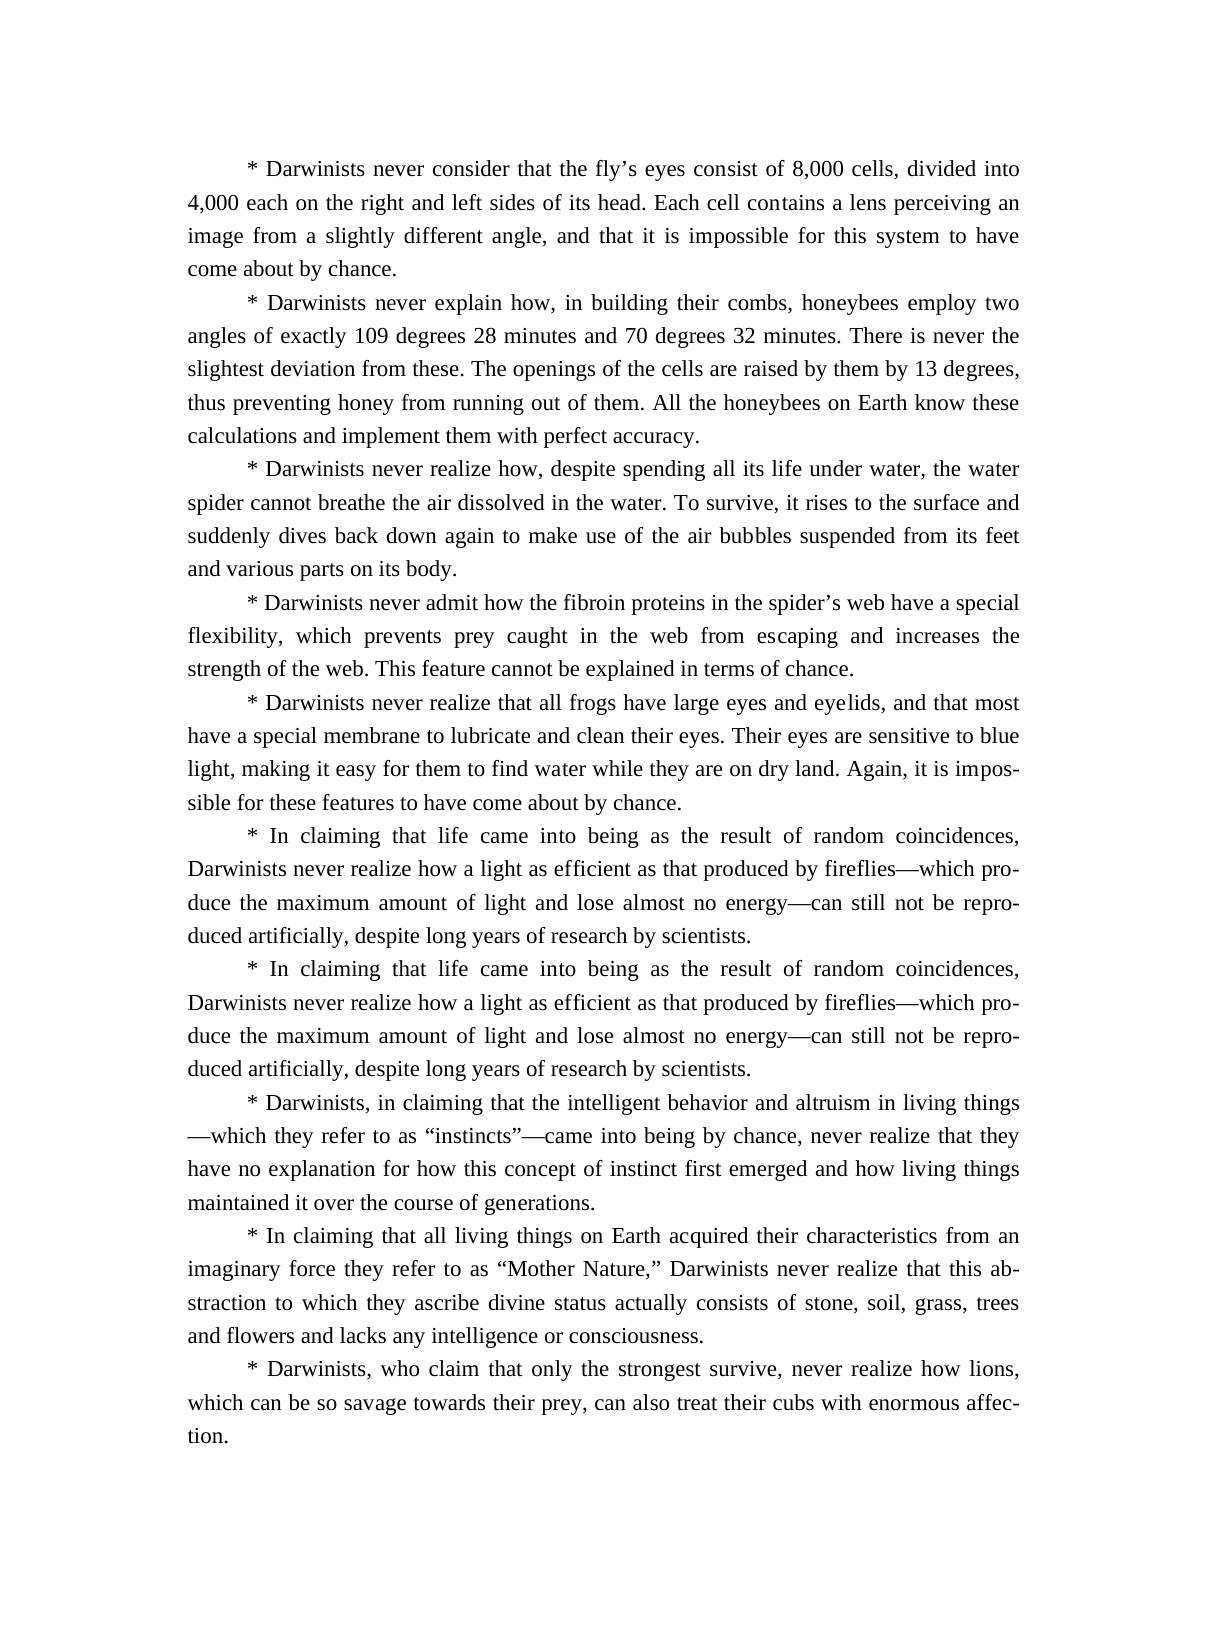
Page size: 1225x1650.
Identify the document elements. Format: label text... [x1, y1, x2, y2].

text * Darwinists nev­er re­al­ize how, de­spite spend­ing all its life un­der wa­ter, the wa­ter spi­der can­not breathe the air dis­solved in the wa­ter. To sur­vive, it ris­es to the sur­face and sud­den­ly dives back down again to make use of the air bub­bles sus­pend­ed from its feet and var­i­ous parts on its body. [187, 450, 1020, 583]
text * Darwinists, in claim­ing that the in­tel­li­gent be­hav­ior and al­tru­ism in liv­ing things—which they re­fer to as “in­stincts”—came in­to be­ing by chance, nev­er re­al­ize that they have no ex­pla­na­tion for how this con­cept of in­stinct first emerged and how liv­ing things main­tained it over the course of gen­er­a­tions. [187, 1083, 1020, 1217]
text * In claim­ing that life came in­to be­ing as the re­sult of ran­dom co­in­ci­den­ces, Darwinists nev­er re­al­ize how a light as ef­fi­cient as that pro­duced by fire­flies—which pro­duce the max­i­mum amount of light and lose al­most no en­er­gy—can still not be re­pro­duced ar­ti­fici­al­ly, de­spite long years of re­search by sci­en­tists. [187, 950, 1020, 1083]
text * In claim­ing that all liv­ing things on Earth ac­quired their char­ac­ter­is­tics from an im­ag­i­nary force they re­fer to as “Mother Nature,” Darwinists nev­er re­al­ize that this ab­strac­tion to which they as­cribe di­vine sta­tus ac­tu­al­ly con­sists of stone, soil, grass, trees and flow­ers and lacks any in­tel­li­gence or con­scious­ness. [187, 1217, 1020, 1350]
text * In claim­ing that life came in­to be­ing as the re­sult of ran­dom co­in­ci­den­ces, Darwinists nev­er re­al­ize how a light as ef­fi­cient as that pro­duced by fire­flies—which pro­duce the max­i­mum amount of light and lose al­most no en­er­gy—can still not be re­pro­duced ar­ti­fi­cial­ly, de­spite long years of re­search by sci­en­tists. [187, 817, 1020, 950]
text * Darwinists nev­er con­sid­er that the fly’s eyes con­sist of 8,000 cells, di­vid­ed in­to 4,000 each on the right and left sides of its head. Each cell con­tains a lens per­ceiv­ing an im­age from a slight­ly dif­fer­ent an­gle, and that it is im­pos­si­ble for this sys­tem to have come about by chance. [187, 150, 1020, 283]
text * Darwinists, who claim that on­ly the strong­est sur­vive, nev­er re­al­ize how li­ons, which can be so sav­age to­wards their prey, can al­so treat their cubs with enor­mous af­fec­tion. [187, 1350, 1020, 1450]
text * Darwinists nev­er re­al­ize that all frogs have large eyes and eye­lids, and that most have a spe­cial mem­brane to lu­bri­cate and clean their eyes. Their eyes are sen­si­tive to blue light, mak­ing it easy for them to find wa­ter while they are on dry land. Again, it is im­pos­si­ble for these fea­tures to have come about by chance. [187, 683, 1020, 817]
text * Darwinists nev­er ex­plain how, in build­ing their combs, hon­ey­bees em­ploy two an­gles of ex­act­ly 109 de­grees 28 mi­nutes and 70 de­grees 32 mi­nutes. There is nev­er the slight­est de­vi­a­tion from these. The open­ings of the cells are raised by them by 13 de­grees, thus pre­vent­ing hon­ey from run­ning out of them. All the hon­ey­bees on Earth know these cal­cu­la­tions and im­ple­ment them with per­fect ac­cu­ra­cy. [187, 283, 1020, 450]
text * Darwinists nev­er ad­mit how the fi­broin pro­teins in the spi­der’s web have a spe­cial flex­i­bil­i­ty, which pre­vents prey caught in the web from es­cap­ing and in­creas­es the strength of the web. This fea­ture can­not be ex­plained in terms of chance. [187, 583, 1020, 683]
